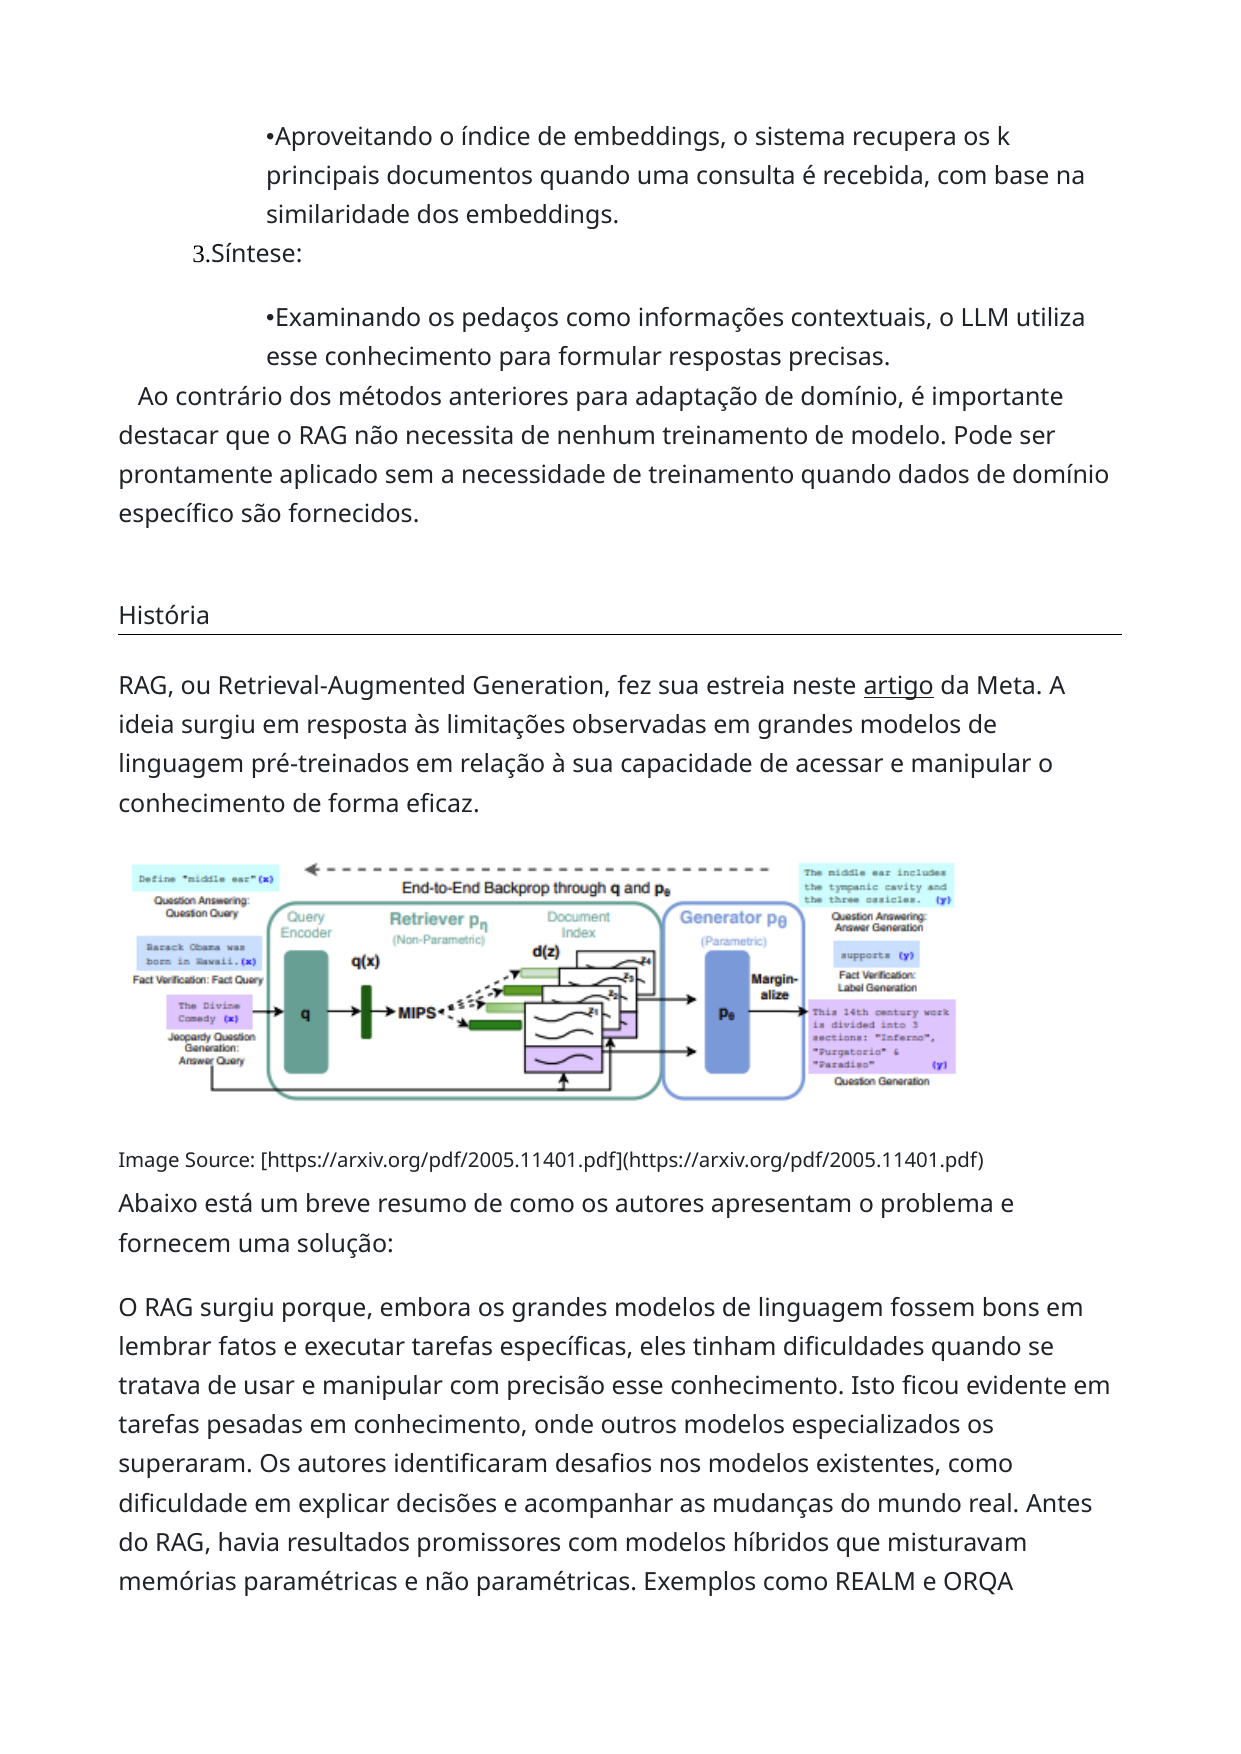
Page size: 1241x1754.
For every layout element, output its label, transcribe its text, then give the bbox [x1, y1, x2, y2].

text 💡Ao contrário dos métodos anteriores para adaptação de domínio, é importante destacar que o RAG não necessita de nenhum treinamento de modelo. Pode ser prontamente aplicado sem a necessidade de treinamento quando dados de domínio específico são fornecidos. [118, 378, 1122, 530]
text O RAG surgiu porque, embora os grandes modelos de linguagem fossem bons em lembrar fatos e executar tarefas específicas, eles tinham dificuldades quando se tratava de usar e manipular com precisão esse conhecimento. Isto ficou evidente em tarefas pesadas em conhecimento, onde outros modelos especializados os superaram. Os autores identificaram desafios nos modelos existentes, como dificuldade em explicar decisões e acompanhar as mudanças do mundo real. Antes do RAG, havia resultados promissores com modelos híbridos que misturavam memórias paramétricas e não paramétricas. Exemplos como REALM e ORQA [118, 1289, 1122, 1598]
text Abaixo está um breve resumo de como os autores apresentam o problema e fornecem uma solução: [118, 1186, 1122, 1259]
list Síntese: [118, 236, 1122, 270]
picture [118, 849, 975, 1117]
list Aproveitando o índice de embeddings, o sistema recupera os k principais documentos quando uma consulta é recebida, com base na similaridade dos embeddings. [118, 118, 1122, 231]
text RAG, ou Retrieval-Augmented Generation, fez sua estreia neste artigo da Meta. A ideia surgiu em resposta às limitações observadas em grandes modelos de linguagem pré-treinados em relação à sua capacidade de acessar e manipular o conhecimento de forma eficaz. [118, 668, 1122, 819]
text Image Source: [https://arxiv.org/pdf/2005.11401.pdf](https://arxiv.org/pdf/2005.11401.pdf) [118, 1146, 1122, 1174]
list Examinando os pedaços como informações contextuais, o LLM utiliza esse conhecimento para formular respostas precisas. [118, 300, 1122, 373]
subtitle História [118, 597, 1122, 634]
